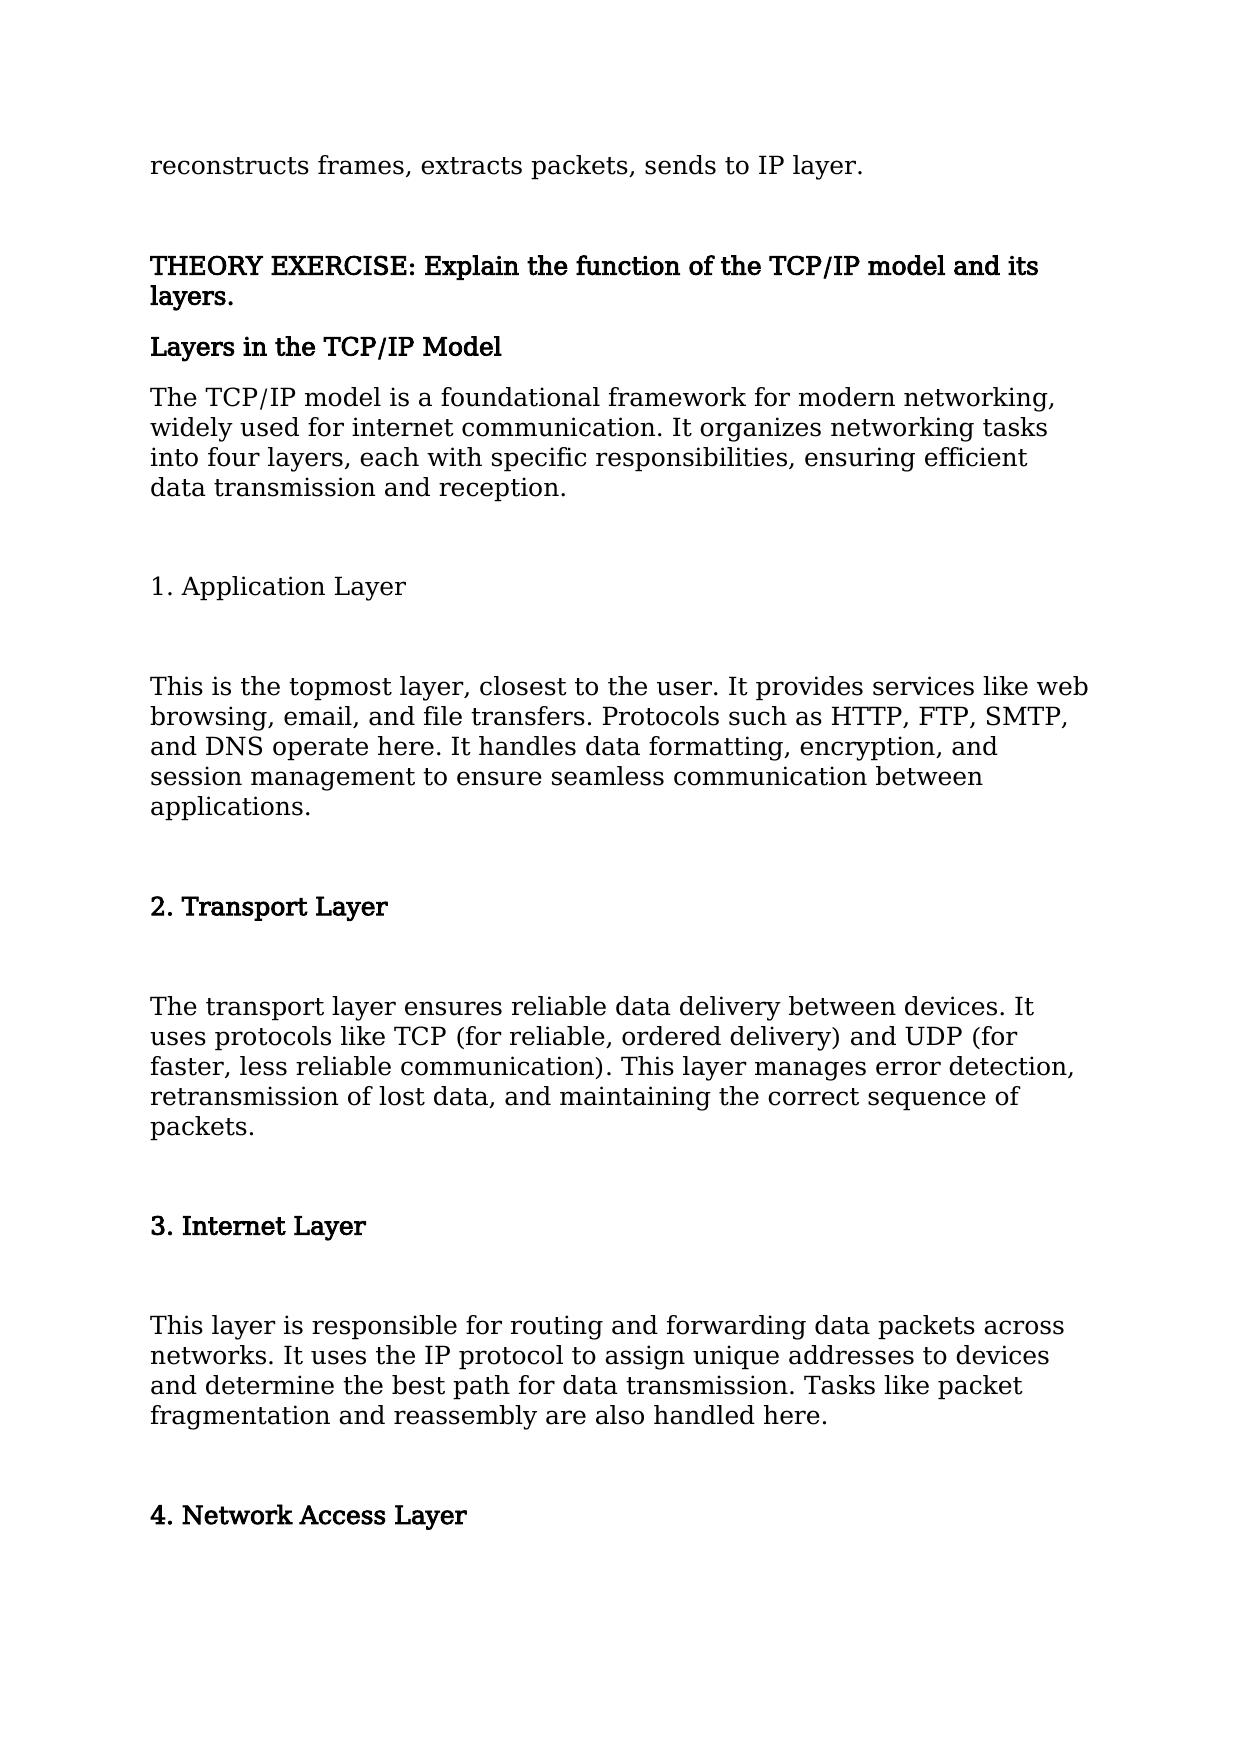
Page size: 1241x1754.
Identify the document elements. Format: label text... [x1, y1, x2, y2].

text 3. Internet Layer [150, 1210, 1090, 1240]
text The TCP/IP model is a foundational framework for modern networking, widely used for internet communication. It organizes networking tasks into four layers, each with specific responsibilities, ensuring efficient data transmission and reception. [150, 381, 1090, 501]
text 2. Transport Layer [150, 890, 1090, 920]
text reconstructs frames, extracts packets, sends to IP layer. [150, 150, 1090, 180]
text THEORY EXERCISE: Explain the function of the TCP/IP model and its layers. [150, 250, 1090, 310]
text This is the topmost layer, closest to the user. It provides services like web browsing, email, and file transfers. Protocols such as HTTP, FTP, SMTP, and DNS operate here. It handles data formatting, encryption, and session management to ensure seamless communication between applications. [150, 671, 1090, 821]
text 1. Application Layer [150, 571, 1090, 601]
text This layer is responsible for routing and forwarding data packets across networks. It uses the IP protocol to assign unique addresses to devices and determine the best path for data transmission. Tasks like packet fragmentation and reassembly are also handled here. [150, 1309, 1090, 1429]
text The transport layer ensures reliable data delivery between devices. It uses protocols like TCP (for reliable, ordered delivery) and UDP (for faster, less reliable communication). This layer manages error detection, retransmission of lost data, and maintaining the correct sequence of packets. [150, 990, 1090, 1140]
text Layers in the TCP/IP Model [150, 331, 1090, 361]
text 4. Network Access Layer [150, 1499, 1090, 1529]
